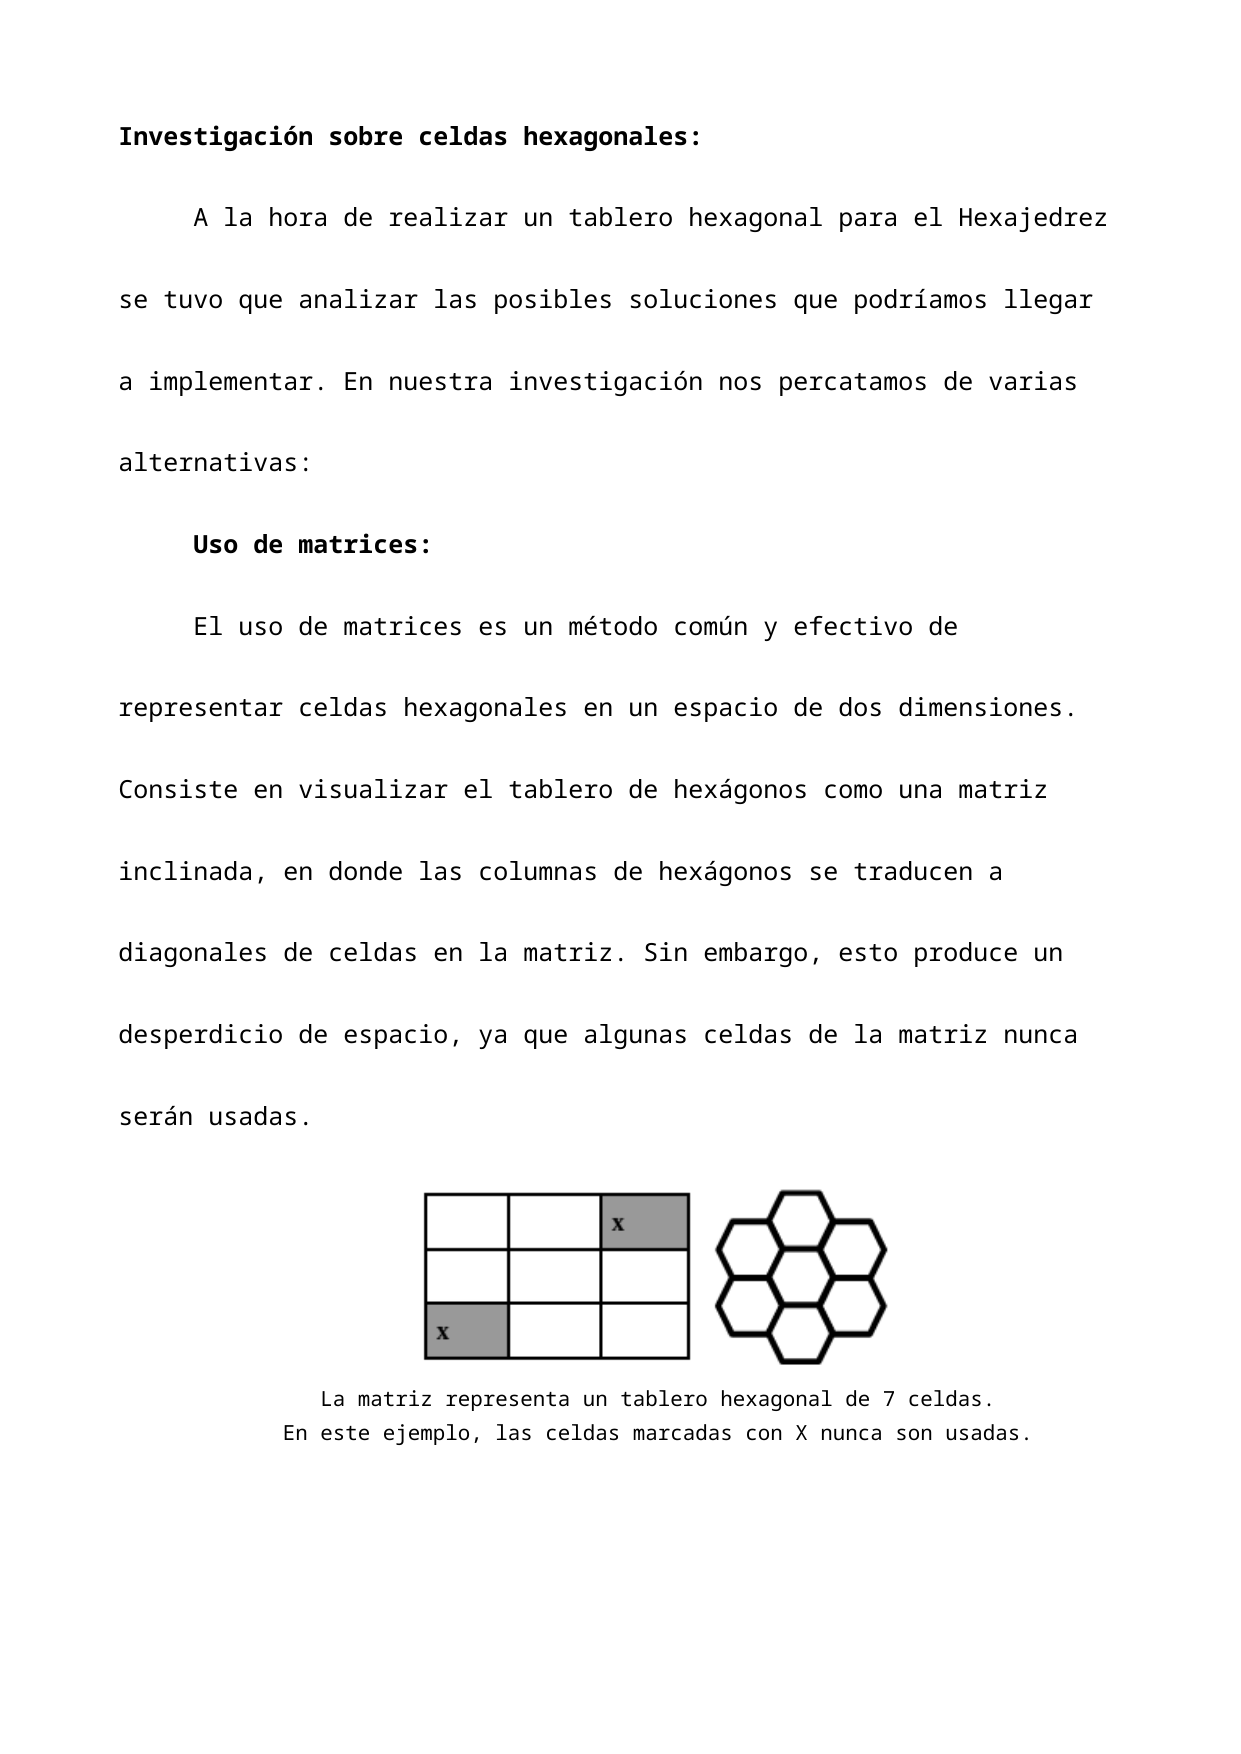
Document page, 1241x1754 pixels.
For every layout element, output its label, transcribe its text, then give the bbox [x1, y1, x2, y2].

text El uso de matrices es un método común y efectivo de representar celdas hexagonales en un espacio de dos dimensiones. Consiste en visualizar el tablero de hexágonos como una matriz inclinada, en donde las columnas de hexágonos se traducen a diagonales de celdas en la matriz. Sin embargo, esto produce un desperdicio de espacio, ya que algunas celdas de la matriz nunca serán usadas. [118, 608, 1122, 1132]
text A la hora de realizar un tablero hexagonal para el Hexajedrez se tuvo que analizar las posibles soluciones que podríamos llegar a implementar. En nuestra investigación nos percatamos de varias alternativas: [118, 200, 1122, 479]
text En este ejemplo, las celdas marcadas con X nunca son usadas. [118, 1418, 1122, 1446]
subtitle Investigación sobre celdas hexagonales: [118, 118, 1122, 152]
subtitle Uso de matrices: [118, 526, 1122, 561]
text La matriz representa un tablero hexagonal de 7 celdas. [118, 1384, 1122, 1412]
